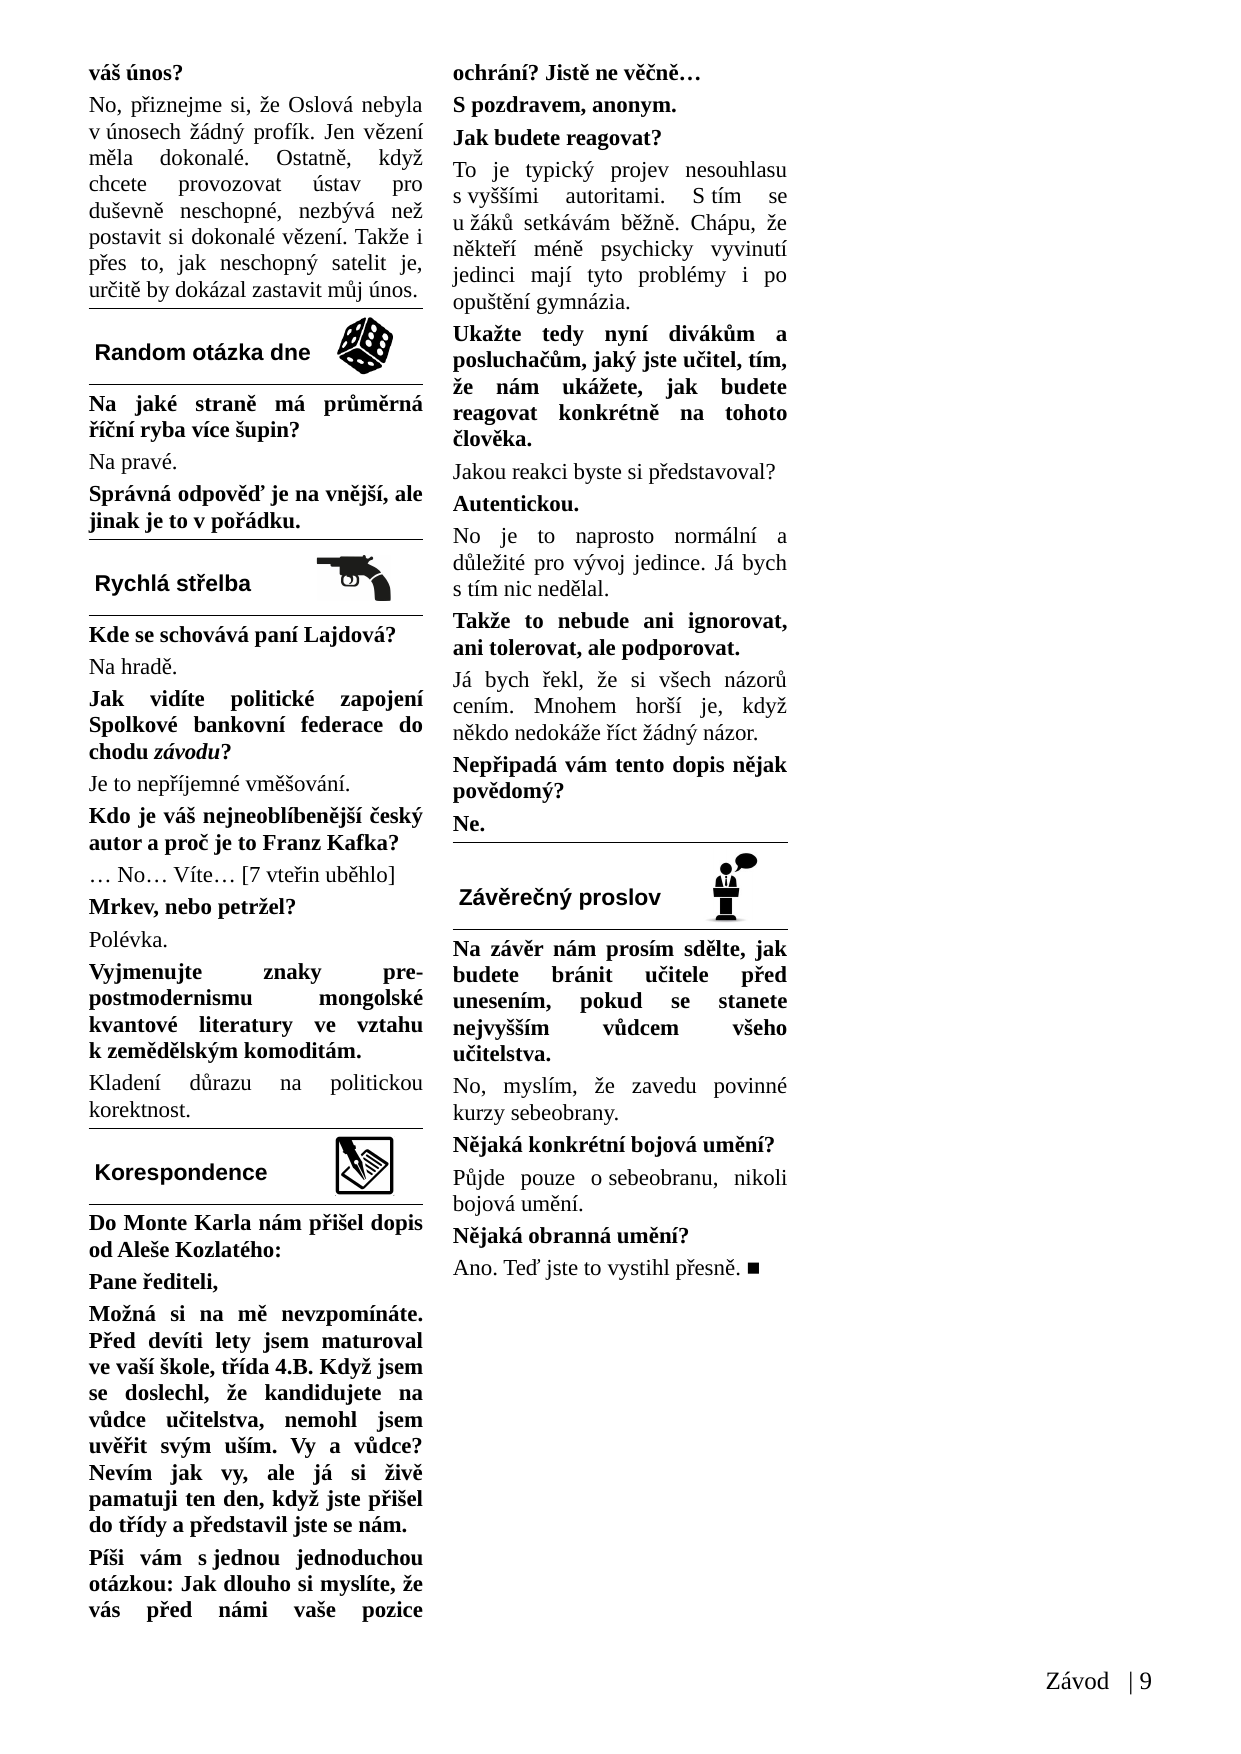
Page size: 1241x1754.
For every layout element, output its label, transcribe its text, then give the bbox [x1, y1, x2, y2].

picture [702, 848, 762, 923]
table_header Závěrečný proslov [453, 843, 787, 929]
text Do Monte Karla nám přišel dopis od Aleše Kozlatého: [88, 1209, 423, 1262]
text Píši vám s jednou jednoduchou otázkou: Jak dlouho si myslíte, že vás před námi vaše pozice [88, 1543, 423, 1623]
text váš únos? [88, 59, 423, 85]
table_header Random otázka dne [89, 309, 423, 383]
text Na pravé. [88, 448, 423, 474]
text To je typický projev nesouhlasu s vyššími autoritami. S tím se u žáků setkávám běžně. Chápu, že někteří méně psychicky vyvinutí jedinci mají tyto problémy i po opuštění gymnázia. [453, 156, 787, 314]
text Ano. Teď jste to vystihl přesně. ■ [453, 1254, 787, 1281]
text … No… Víte… [7 vteřin uběhlo] [88, 861, 423, 887]
picture [334, 316, 394, 376]
picture [316, 555, 391, 601]
text Možná si na mě nevzpomínáte. Před devíti lety jsem maturoval ve vaší škole, třída 4.B. Když jsem se doslechl, že kandidujete na vůdce učitelstva, nemohl jsem uvěřit svým uším. Vy a vůdce? Nevím jak vy, ale já si živě pamatuji ten den, když jste přišel do třídy a představil jste se nám. [88, 1300, 423, 1538]
text Ukažte tedy nyní divákům a posluchačům, jaký jste učitel, tím, že nám ukážete, jak budete reagovat konkrétně na tohoto člověka. [453, 320, 787, 452]
text Jak budete reagovat? [453, 124, 787, 150]
text Kdo je váš nejneoblíbenější český autor a proč je to Franz Kafka? [88, 802, 423, 855]
text Ne. [453, 809, 787, 836]
text Kde se schovává paní Lajdová? [88, 621, 423, 647]
text Já bych řekl, že si všech názorů cením. Mnohem horší je, když někdo nedokáže říct žádný názor. [453, 666, 787, 745]
text Je to nepříjemné vměšování. [88, 770, 423, 797]
text Na hradě. [88, 653, 423, 679]
text No, myslím, že zavedu povinné kurzy sebeobrany. [453, 1073, 787, 1125]
text Kladení důrazu na politickou korektnost. [88, 1069, 423, 1122]
picture [335, 1136, 395, 1196]
table_header Rychlá střelba [89, 540, 423, 614]
text ochrání? Jistě ne věčně… [453, 59, 787, 85]
text Jakou reakci byste si představoval? [453, 458, 787, 484]
text Polévka. [88, 926, 423, 952]
text Nepřipadá vám tento dopis nějak povědomý? [453, 751, 787, 804]
text Pane řediteli, [88, 1268, 423, 1294]
text Vyjmenujte znaky pre-postmodernismu mongolské kvantové literatury ve vztahu k zemědělským komoditám. [88, 958, 423, 1063]
text Nějaká obranná umění? [453, 1222, 787, 1248]
text Nějaká konkrétní bojová umění? [453, 1131, 787, 1158]
text Správná odpověď je na vnější, ale jinak je to v pořádku. [88, 481, 423, 533]
text No, přiznejme si, že Oslová nebyla v únosech žádný profík. Jen vězení měla dokonalé. Ostatně, když chcete provozovat ústav pro duševně neschopné, nezbývá než postavit si dokonalé vězení. Takže i přes to, jak neschopný satelit je, určitě by dokázal zastavit můj únos. [88, 91, 423, 302]
text Mrkev, nebo petržel? [88, 893, 423, 920]
text Půjde pouze o sebeobranu, nikoli bojová umění. [453, 1163, 787, 1216]
text Na jaké straně má průměrná říční ryba více šupin? [88, 389, 423, 442]
text Takže to nebude ani ignorovat, ani tolerovat, ale podporovat. [453, 607, 787, 660]
text No je to naprosto normální a důležité pro vývoj jedince. Já bych s tím nic nedělal. [453, 522, 787, 601]
text Na závěr nám prosím sdělte, jak budete bránit učitele před unesením, pokud se stanete nejvyšším vůdcem všeho učitelstva. [453, 935, 787, 1067]
text Autentickou. [453, 490, 787, 516]
table_header Korespondence [89, 1129, 423, 1203]
text Jak vidíte politické zapojení Spolkové bankovní federace do chodu závodu? [88, 685, 423, 764]
text S pozdravem, anonym. [453, 91, 787, 118]
